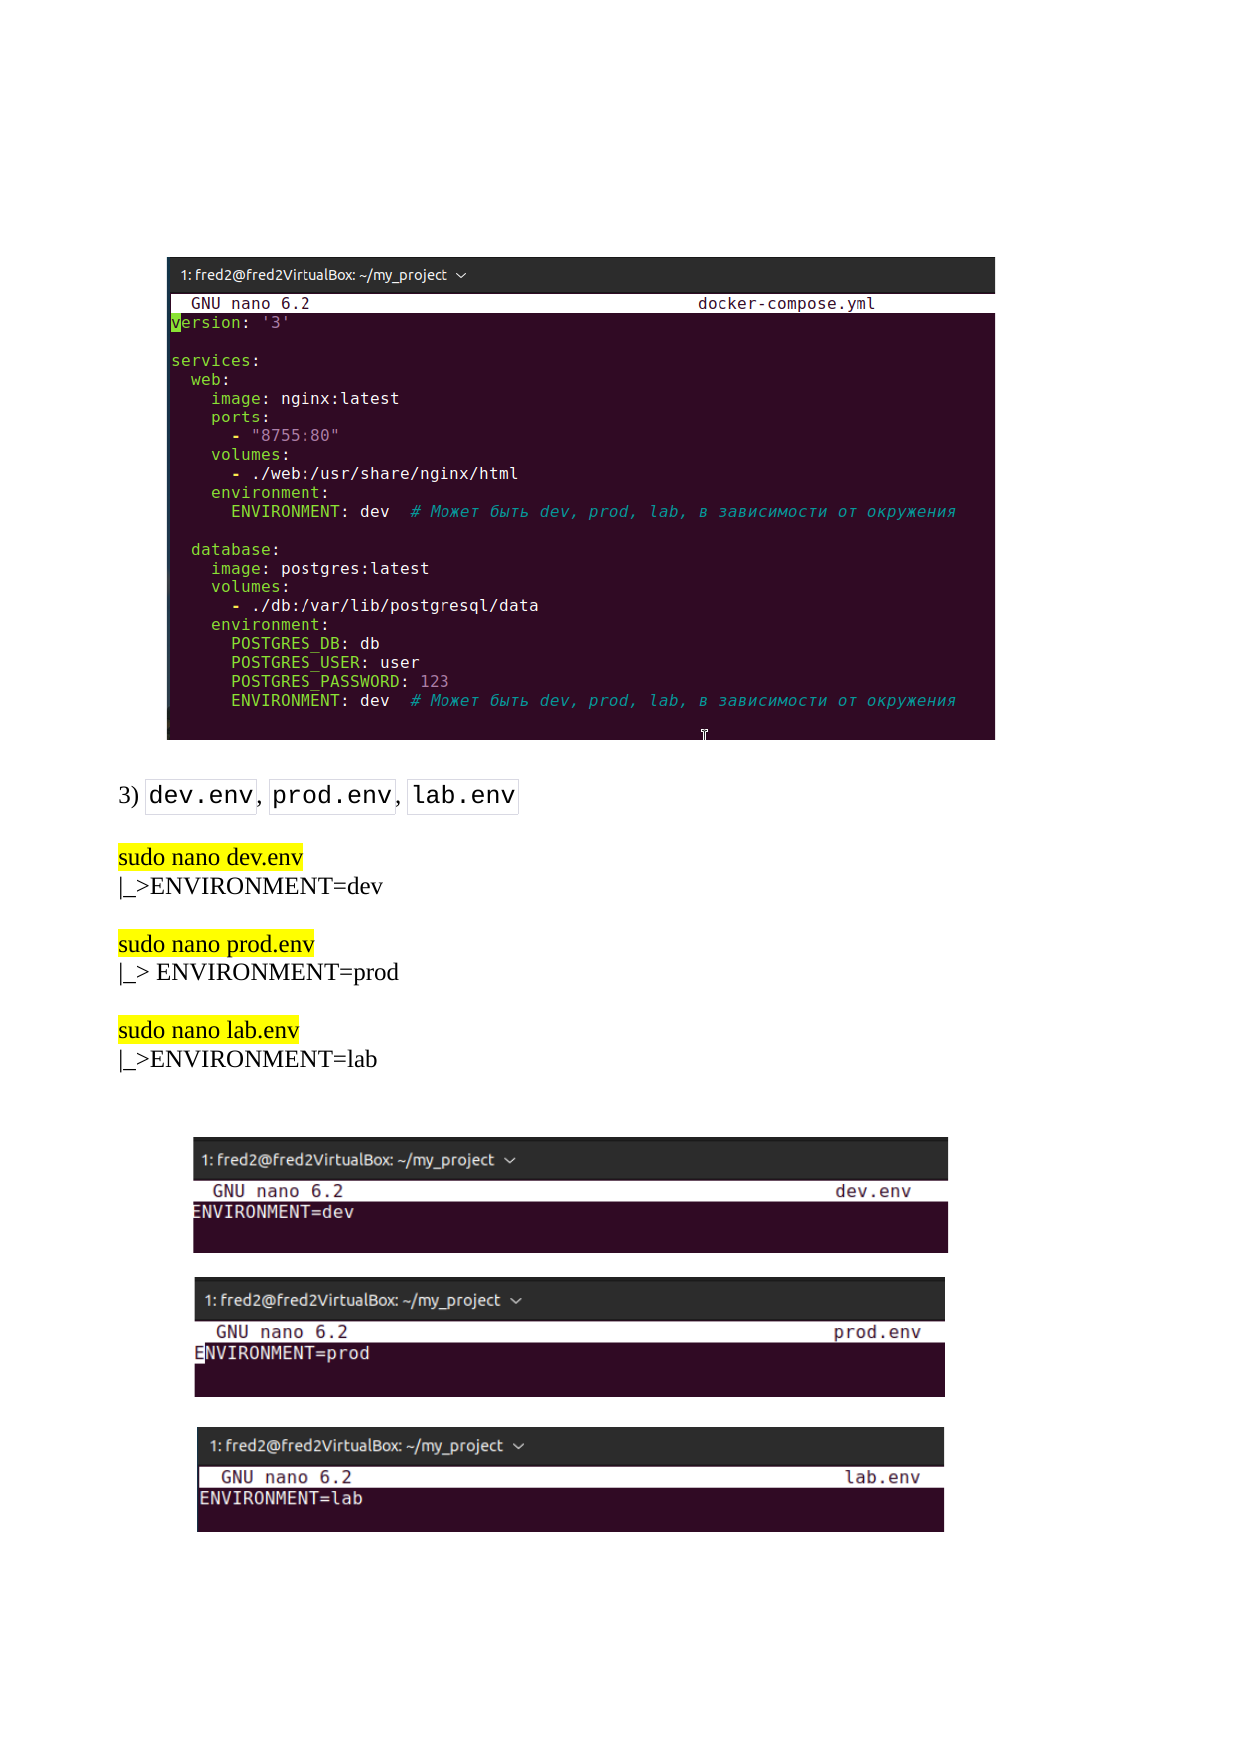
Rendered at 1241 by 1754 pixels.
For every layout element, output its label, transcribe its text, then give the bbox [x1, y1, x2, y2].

text |_>ENVIRONMENT=lab [118, 1044, 1122, 1072]
text sudo nano prod.env [118, 929, 1122, 957]
picture [166, 257, 996, 740]
text sudo nano dev.env [118, 842, 1122, 871]
text sudo nano lab.env [118, 1015, 1122, 1044]
text dev.env [146, 780, 256, 814]
text lab.env [408, 780, 518, 814]
picture [194, 1277, 945, 1397]
text 3) [118, 779, 145, 814]
text |_> ENVIRONMENT=prod [118, 957, 1122, 986]
picture [193, 1137, 949, 1253]
text [519, 779, 1122, 814]
text , [396, 779, 407, 814]
picture [197, 1427, 945, 1532]
text |_>ENVIRONMENT=dev [118, 871, 1122, 900]
text prod.env [270, 780, 395, 814]
text , [257, 779, 269, 814]
